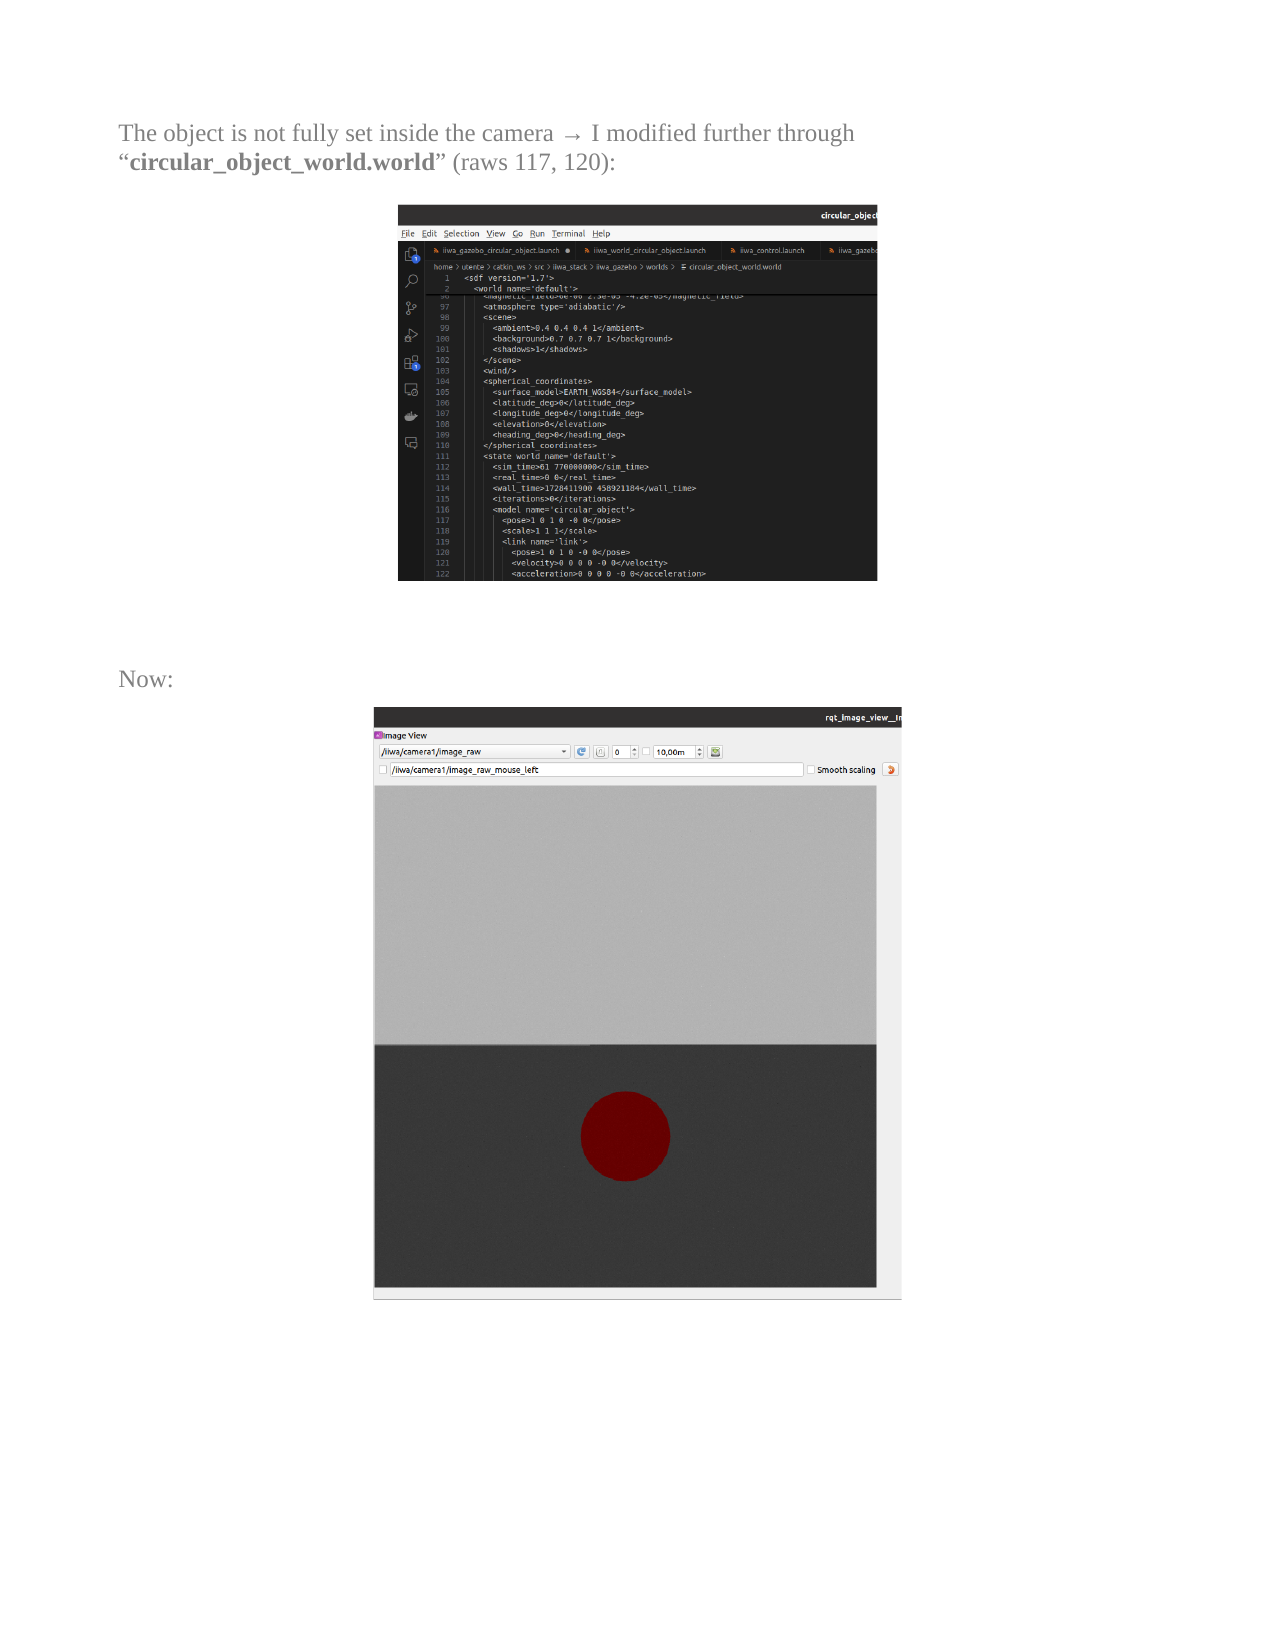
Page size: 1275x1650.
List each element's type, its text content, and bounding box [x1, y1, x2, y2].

text The object is not fully set inside the camera → I modified further through “circular_object_world.world” (raws 117, 120): [118, 118, 1157, 176]
text Now: [118, 664, 1157, 693]
